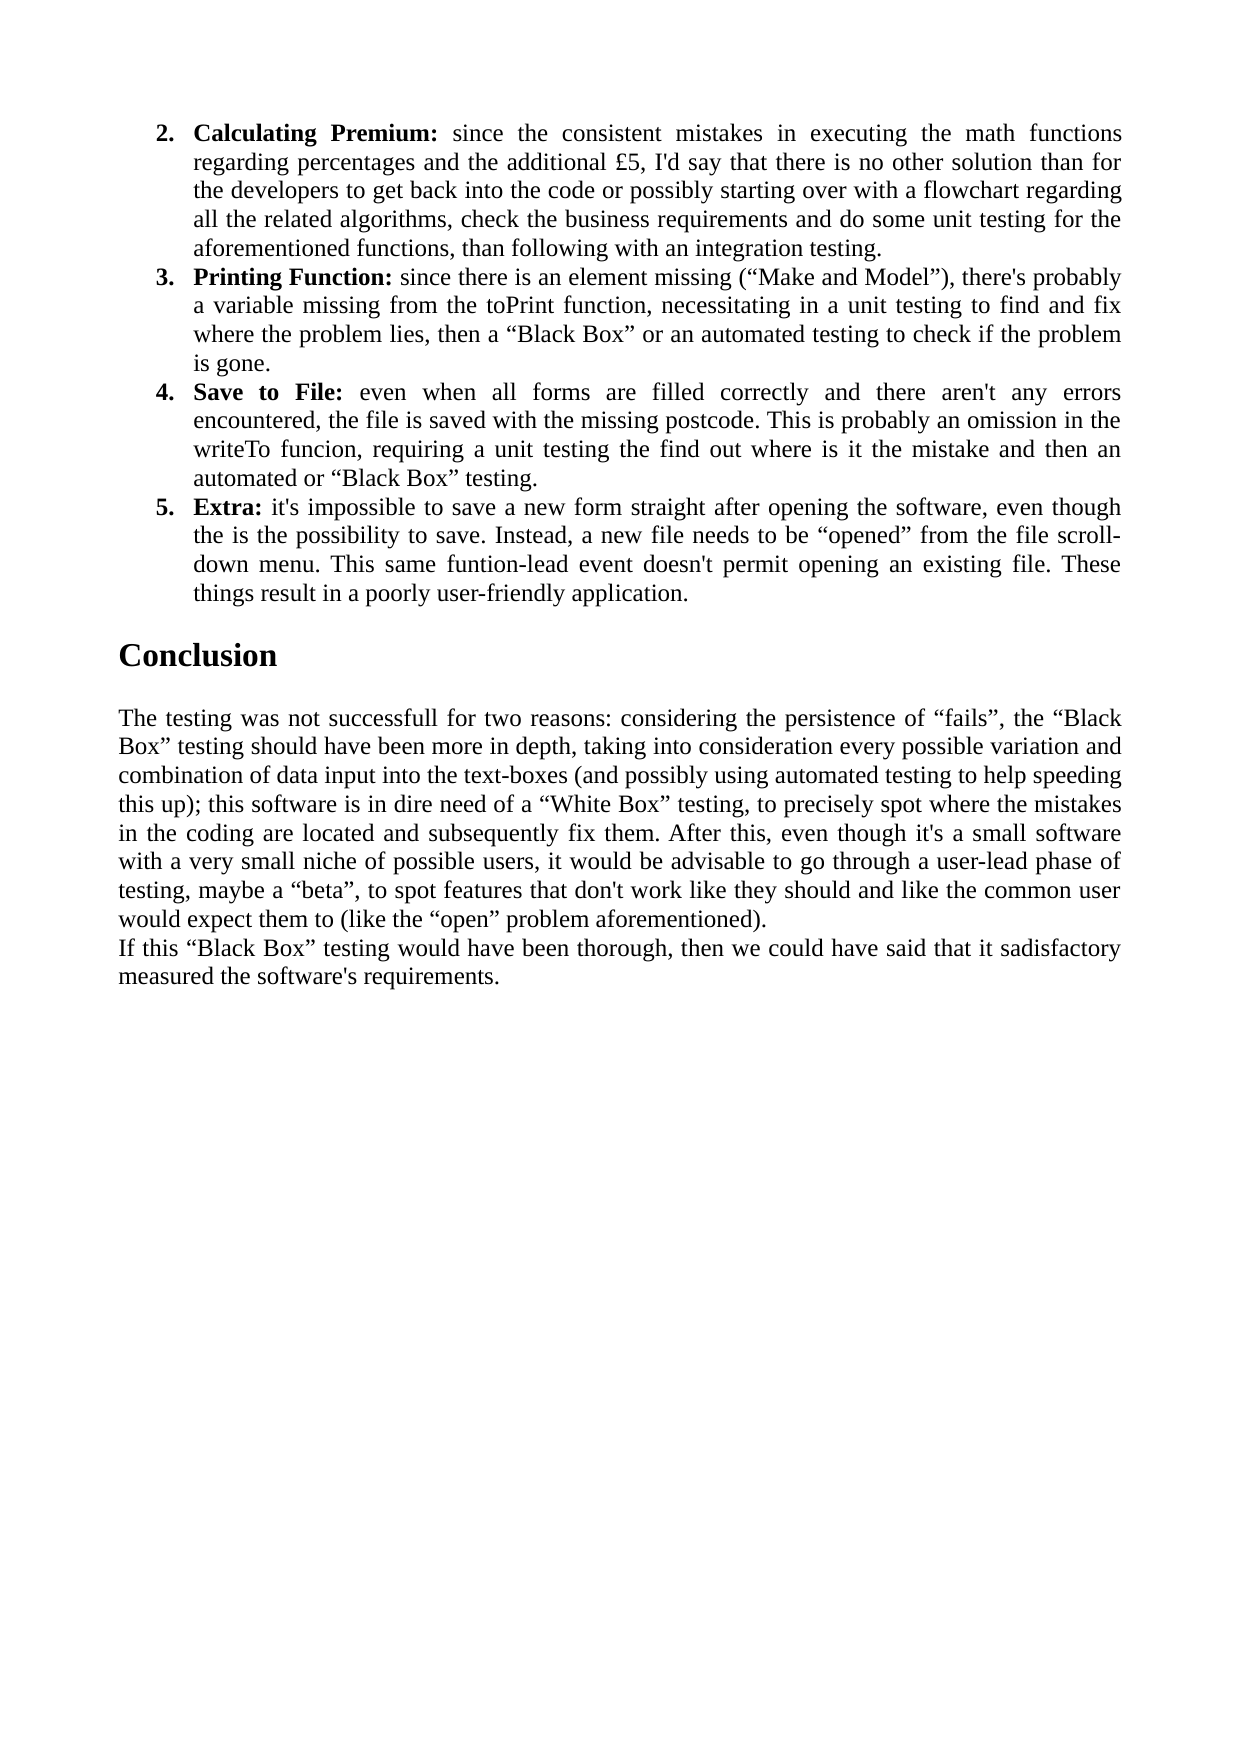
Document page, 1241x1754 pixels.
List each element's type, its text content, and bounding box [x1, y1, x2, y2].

list Extra: it's impossible to save a new form straight after opening the software, even though the is the possibility to save. Instead, a new file needs to be “opened” from the file scroll-down menu. This same funtion-lead event doesn't permit opening an existing file. These things result in a poorly user-friendly application. [156, 492, 1123, 607]
text If this “Black Box” testing would have been thorough, then we could have said that it sadisfactory measured the software's requirements. [118, 933, 1123, 990]
list Save to File: even when all forms are filled correctly and there aren't any errors encountered, the file is saved with the missing postcode. This is probably an omission in the writeTo funcion, requiring a unit testing the find out where is it the mistake and then an automated or “Black Box” testing. [156, 377, 1123, 492]
list Printing Function: since there is an element missing (“Make and Model”), there's probably a variable missing from the toPrint function, necessitating in a unit testing to find and fix where the problem lies, then a “Black Box” or an automated testing to check if the problem is gone. [156, 262, 1123, 377]
list Calculating Premium: since the consistent mistakes in executing the math functions regarding percentages and the additional £5, I'd say that there is no other solution than for the developers to get back into the code or possibly starting over with a flowchart regarding all the related algorithms, check the business requirements and do some unit testing for the aforementioned functions, than following with an integration testing. [156, 118, 1123, 262]
text The testing was not successfull for two reasons: considering the persistence of “fails”, the “Black Box” testing should have been more in depth, taking into consideration every possible variation and combination of data input into the text-boxes (and possibly using automated testing to help speeding this up); this software is in dire need of a “White Box” testing, to precisely spot where the mistakes in the coding are located and subsequently fix them. After this, even though it's a small software with a very small niche of possible users, it would be advisable to go through a user-lead phase of testing, maybe a “beta”, to spot features that don't work like they should and like the common user would expect them to (like the “open” problem aforementioned). [118, 703, 1123, 933]
text Conclusion [118, 636, 1123, 674]
